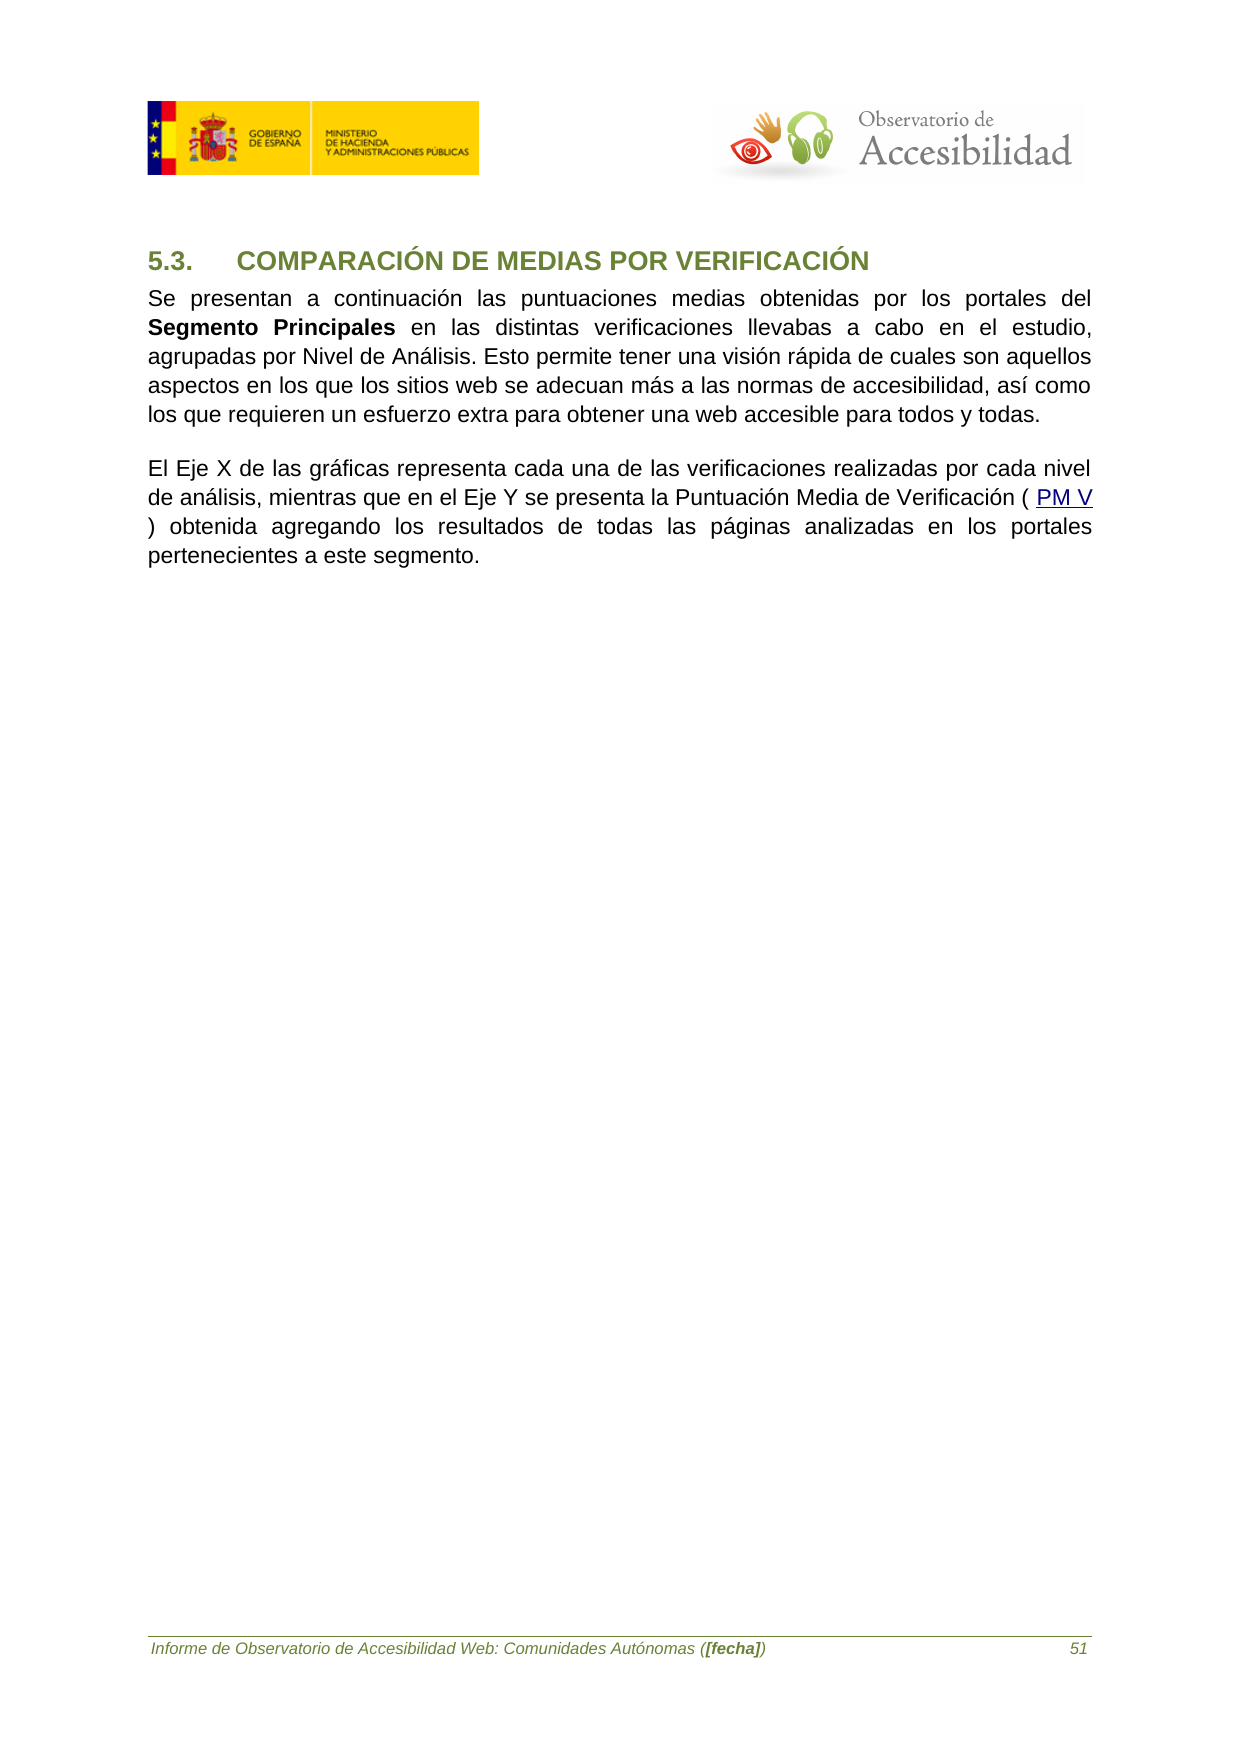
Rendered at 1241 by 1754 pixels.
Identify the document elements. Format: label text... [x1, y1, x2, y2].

subtitle Comparación de medias por verificación [148, 245, 1092, 276]
picture [710, 102, 1086, 185]
text Se presentan a continuación las puntuaciones medias obtenidas por los portales del Segmento Principales en las distintas verificaciones llevabas a cabo en el estudio, agrupadas por Nivel de Análisis. Esto permite tener una visión rápida de cuales son aquellos aspectos en los que los sitios web se adecuan más a las normas de accesibilidad, así como los que requieren un esfuerzo extra para obtener una web accesible para todos y todas. [148, 285, 1092, 427]
text El Eje X de las gráficas representa cada una de las verificaciones realizadas por cada nivel de análisis, mientras que en el Eje Y se presenta la Puntuación Media de Verificación ( PM V ) obtenida agregando los resultados de todas las páginas analizadas en los portales pertenecientes a este segmento. [148, 455, 1092, 568]
picture [147, 101, 479, 175]
